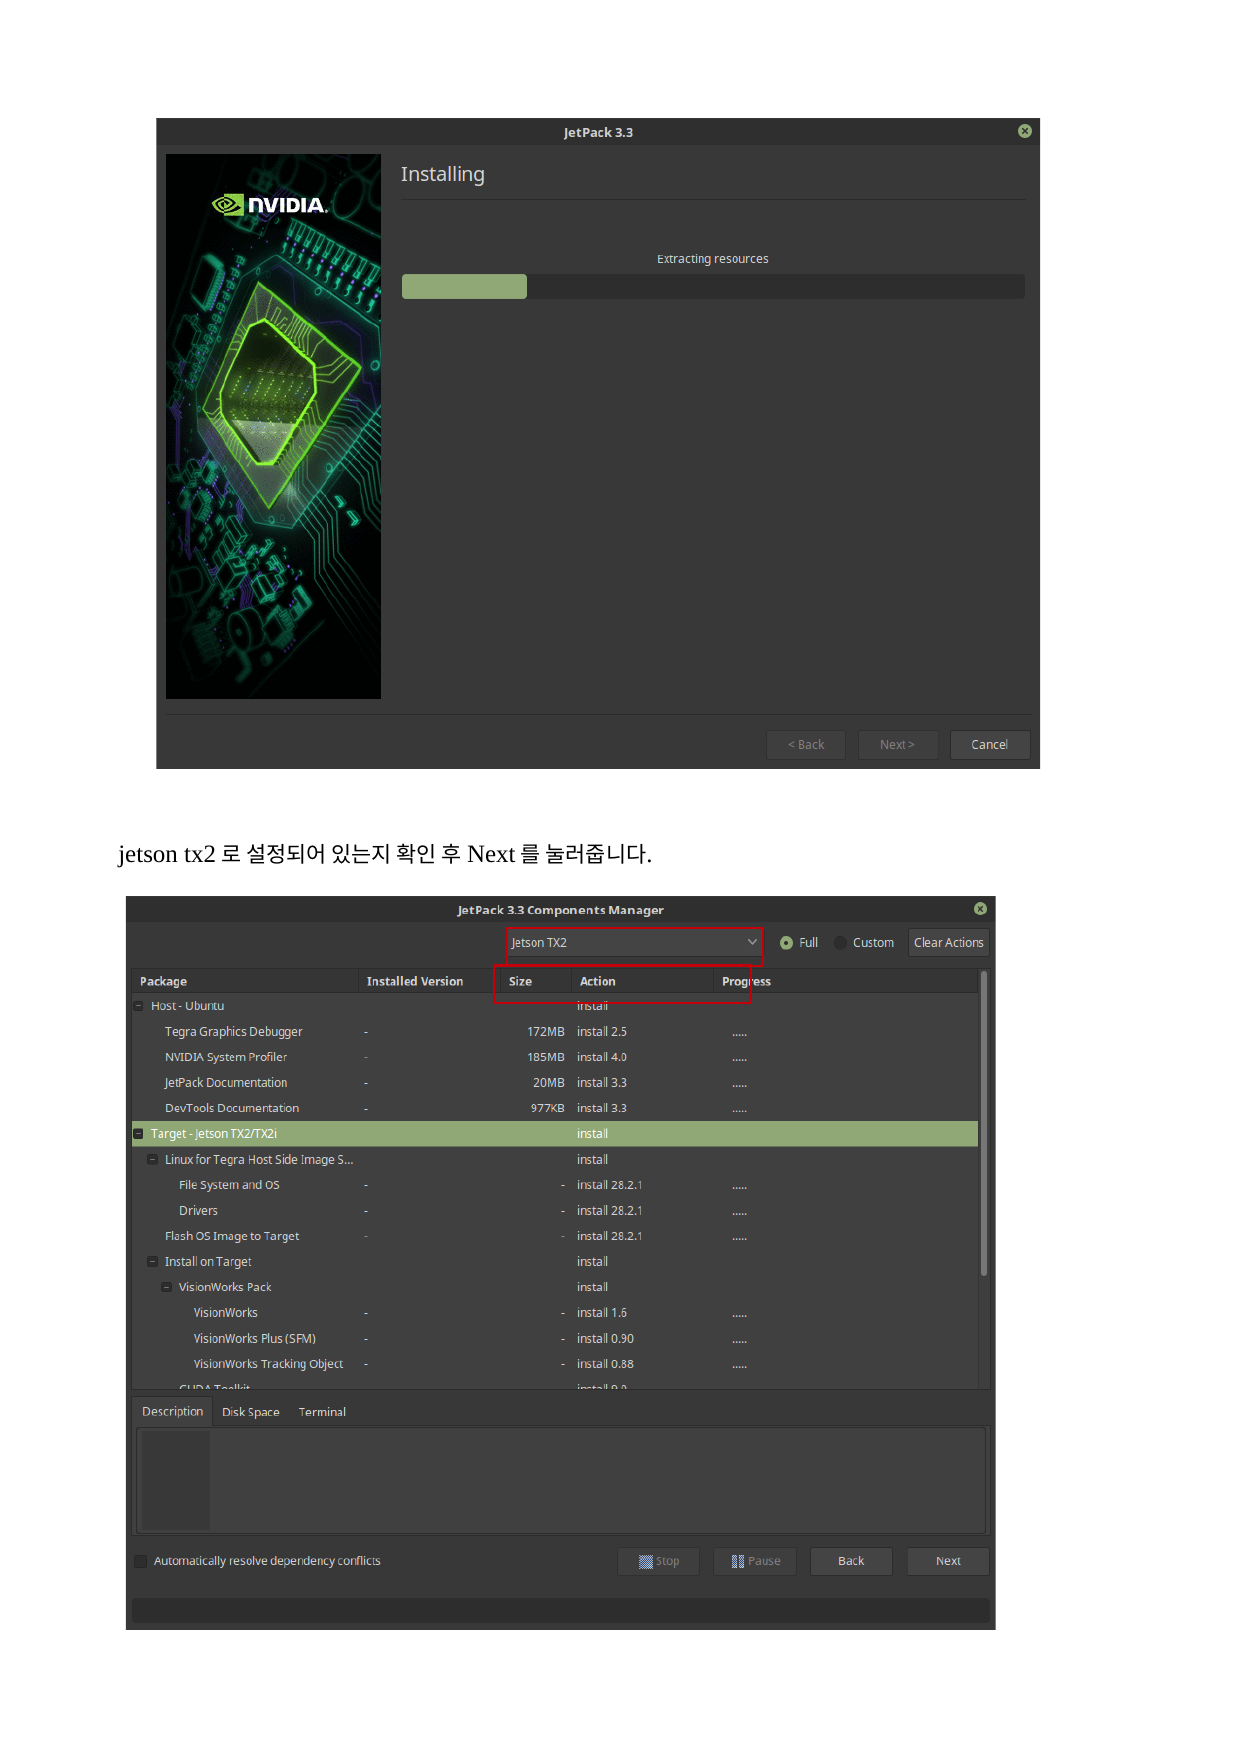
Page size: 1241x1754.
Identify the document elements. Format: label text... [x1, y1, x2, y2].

text jetson tx2로 설정되어 있는지 확인 후 Next를 눌러줍니다. [118, 837, 1122, 868]
picture [156, 118, 1041, 769]
picture [125, 896, 996, 1630]
